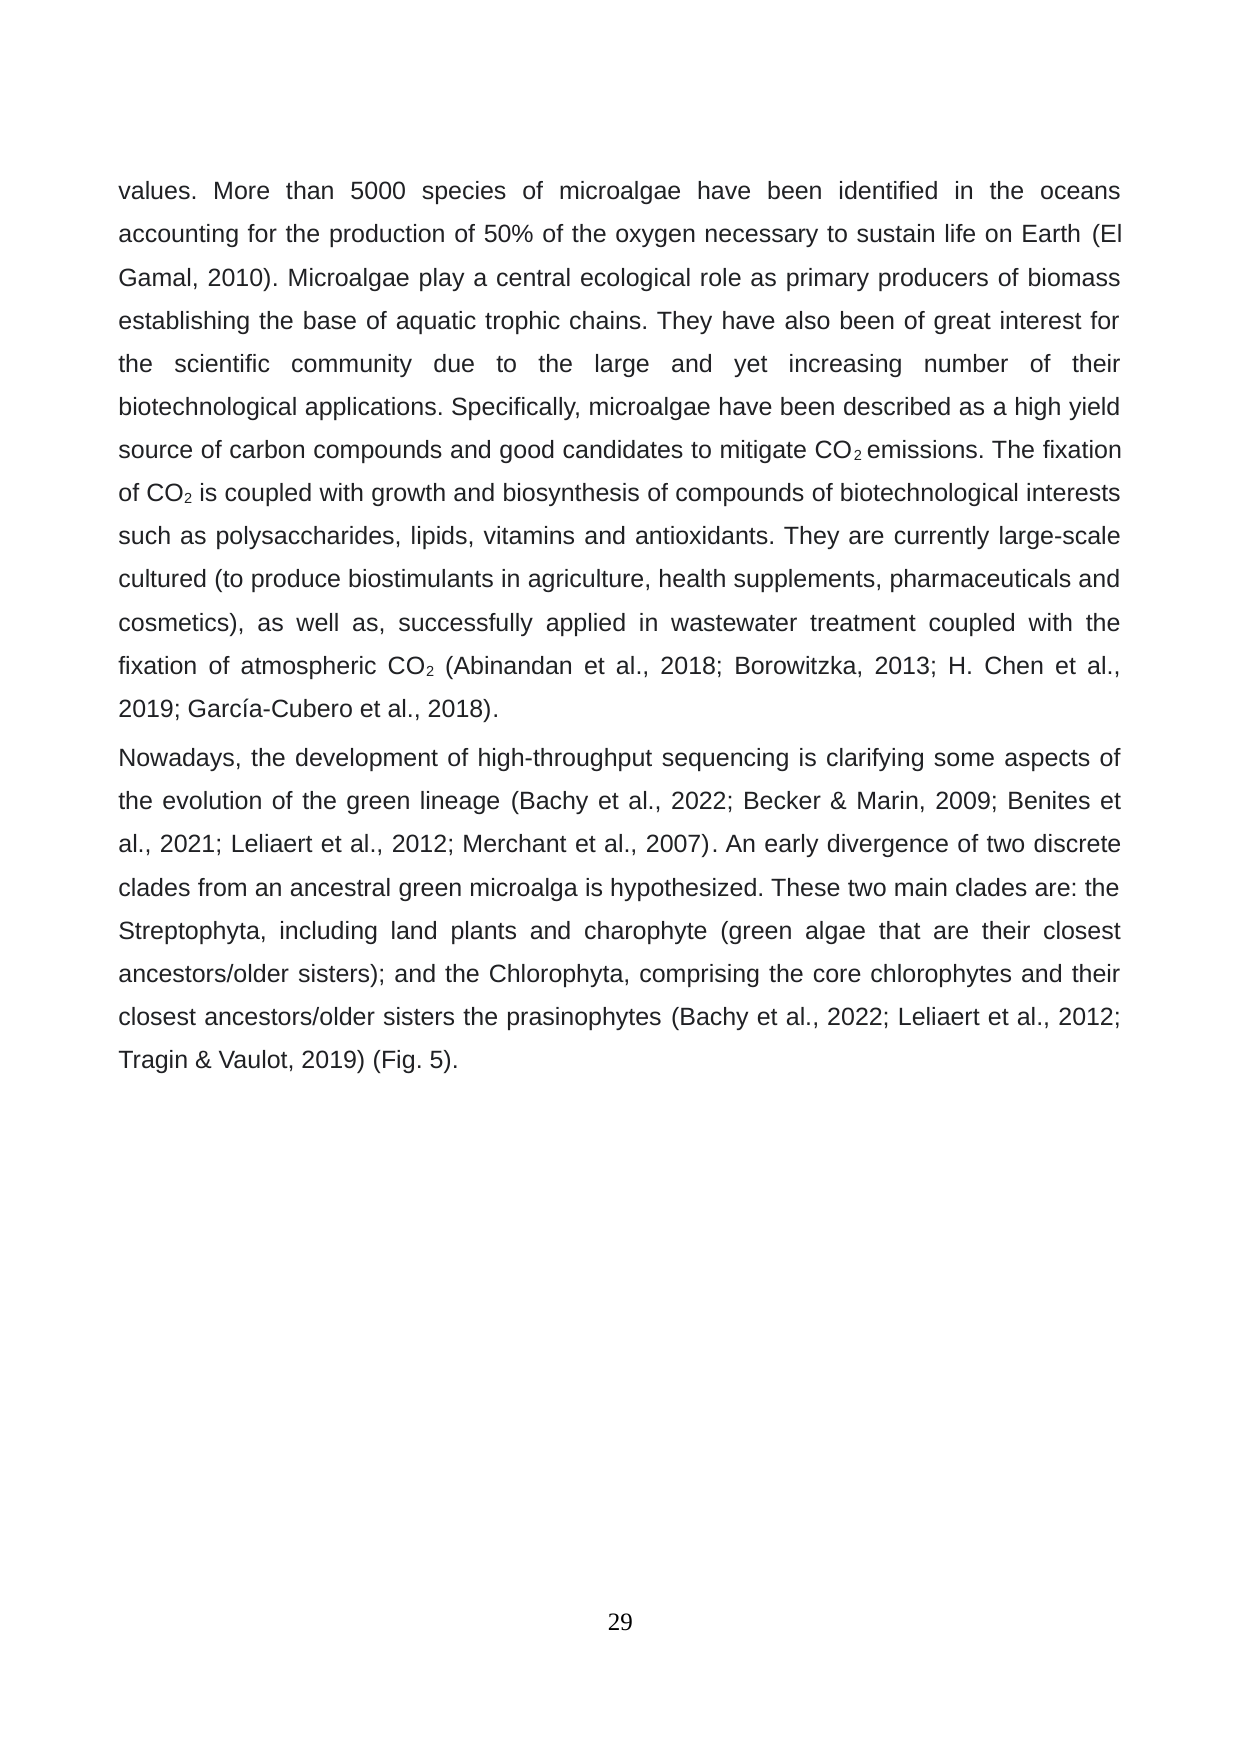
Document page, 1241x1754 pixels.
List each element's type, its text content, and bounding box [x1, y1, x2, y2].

text values. More than 5000 species of microalgae have been identified in the oceans accounting for the production of 50% of the oxygen necessary to sustain life on Earth (El Gamal, 2010)⁠. Microalgae play a central ecological role as primary producers of biomass establishing the base of aquatic trophic chains. They have also been of great interest for the scientific community due to the large and yet increasing number of their biotechnological applications. Specifically, microalgae have been described as a high yield source of carbon compounds and good candidates to mitigate CO2 emissions. The fixation of CO2 is coupled with growth and biosynthesis of compounds of biotechnological interests such as polysaccharides, lipids, vitamins and antioxidants. They are currently large-scale cultured (to produce biostimulants in agriculture, health supplements, pharmaceuticals and cosmetics), as well as, successfully applied in wastewater treatment coupled with the fixation of atmospheric CO2 (Abinandan et al., 2018; Borowitzka, 2013; H. Chen et al., 2019; García-Cubero et al., 2018)⁠. [118, 176, 1122, 723]
text Nowadays, the development of high-throughput sequencing is clarifying some aspects of the evolution of the green lineage (Bachy et al., 2022; Becker & Marin, 2009; Benites et al., 2021; Leliaert et al., 2012; Merchant et al., 2007)⁠. An early divergence of two discrete clades from an ancestral green microalga is hypothesized. These two main clades are: the Streptophyta, including land plants and charophyte (green algae that are their closest ancestors/older sisters); and the Chlorophyta, comprising the core chlorophytes and their closest ancestors/older sisters the prasinophytes (Bachy et al., 2022; Leliaert et al., 2012; Tragin & Vaulot, 2019)⁠ (Fig. 5). [118, 743, 1122, 1074]
